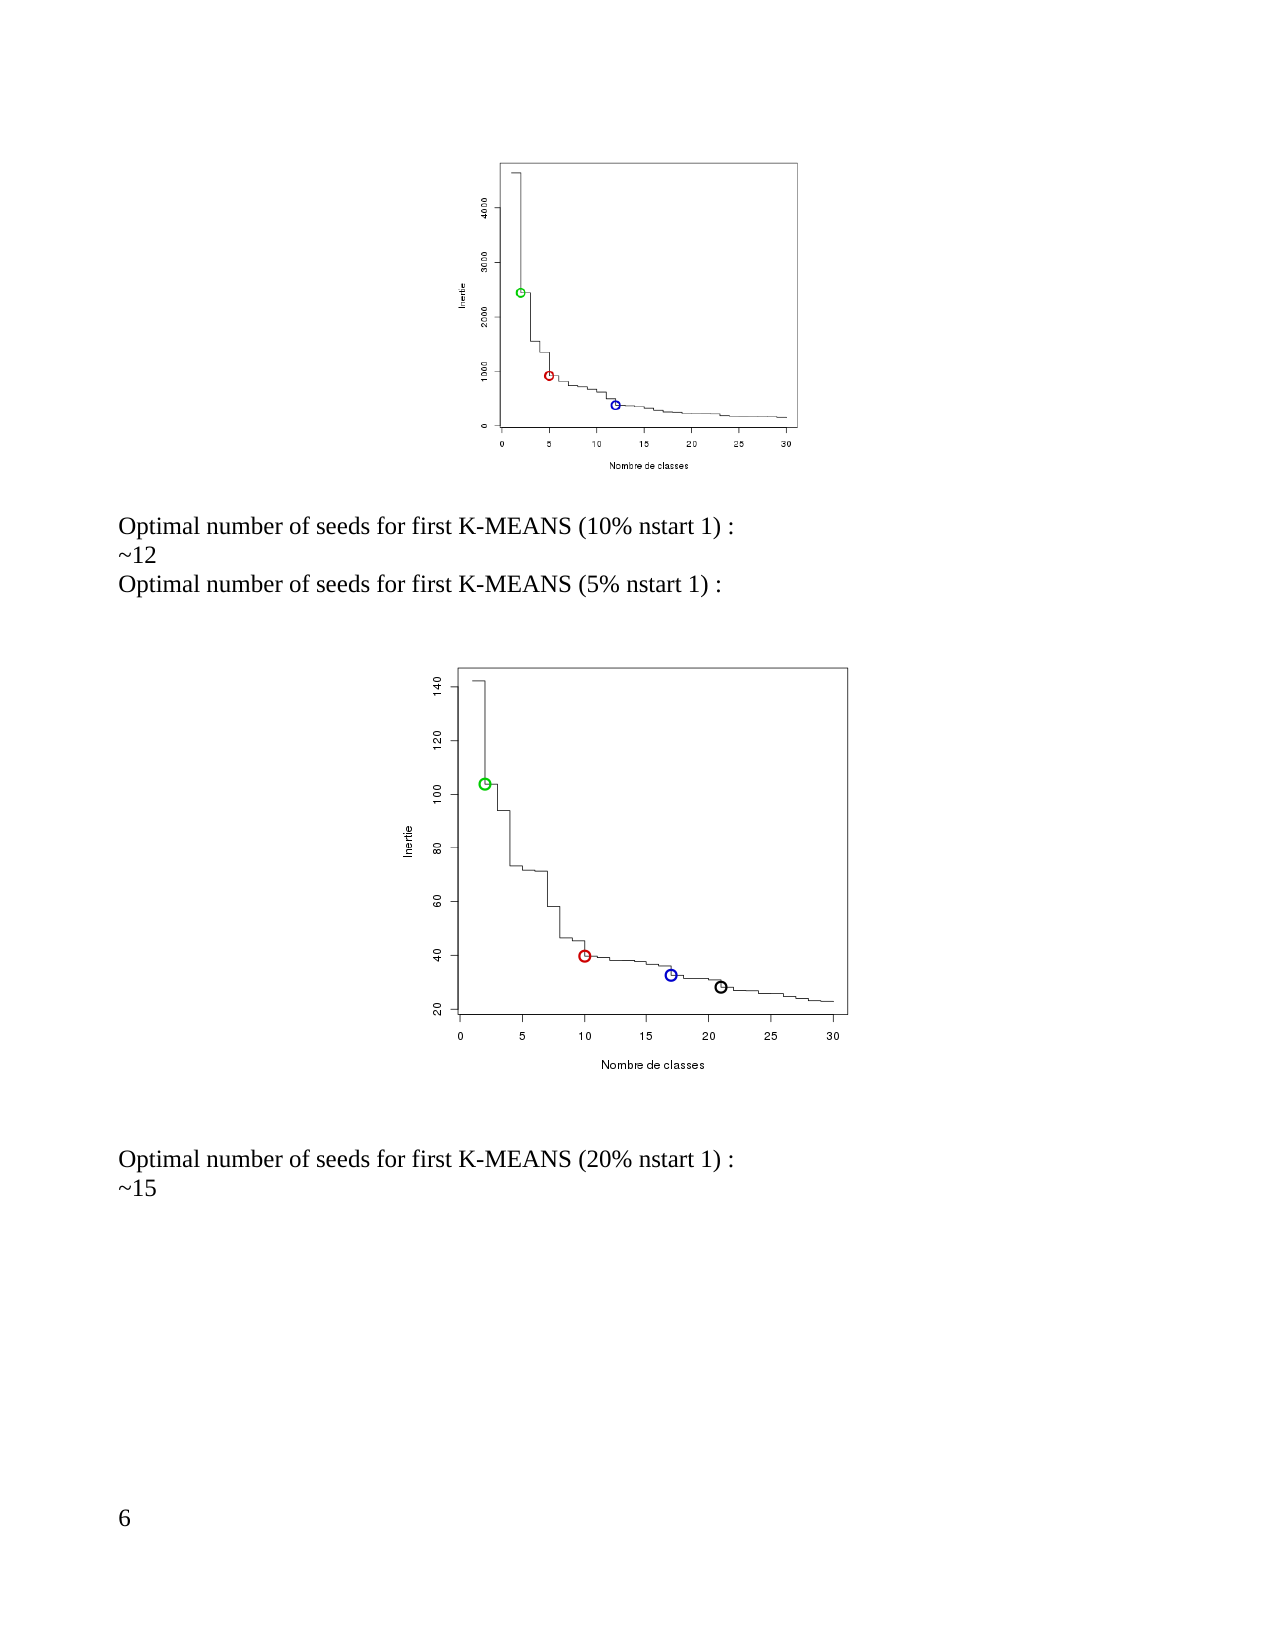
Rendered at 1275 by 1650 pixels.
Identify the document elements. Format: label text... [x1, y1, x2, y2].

picture [455, 118, 820, 483]
text ~15 [118, 1173, 1157, 1202]
text ~12 [118, 540, 1157, 569]
text Optimal number of seeds for first K-MEANS (5% nstart 1) : [118, 569, 1157, 597]
text ~21 [118, 597, 1157, 626]
picture [399, 610, 877, 1087]
text Optimal number of seeds for first K-MEANS (10% nstart 1) : [118, 511, 1157, 540]
text Optimal number of seeds for first K-MEANS (20% nstart 1) : [118, 1144, 1157, 1173]
